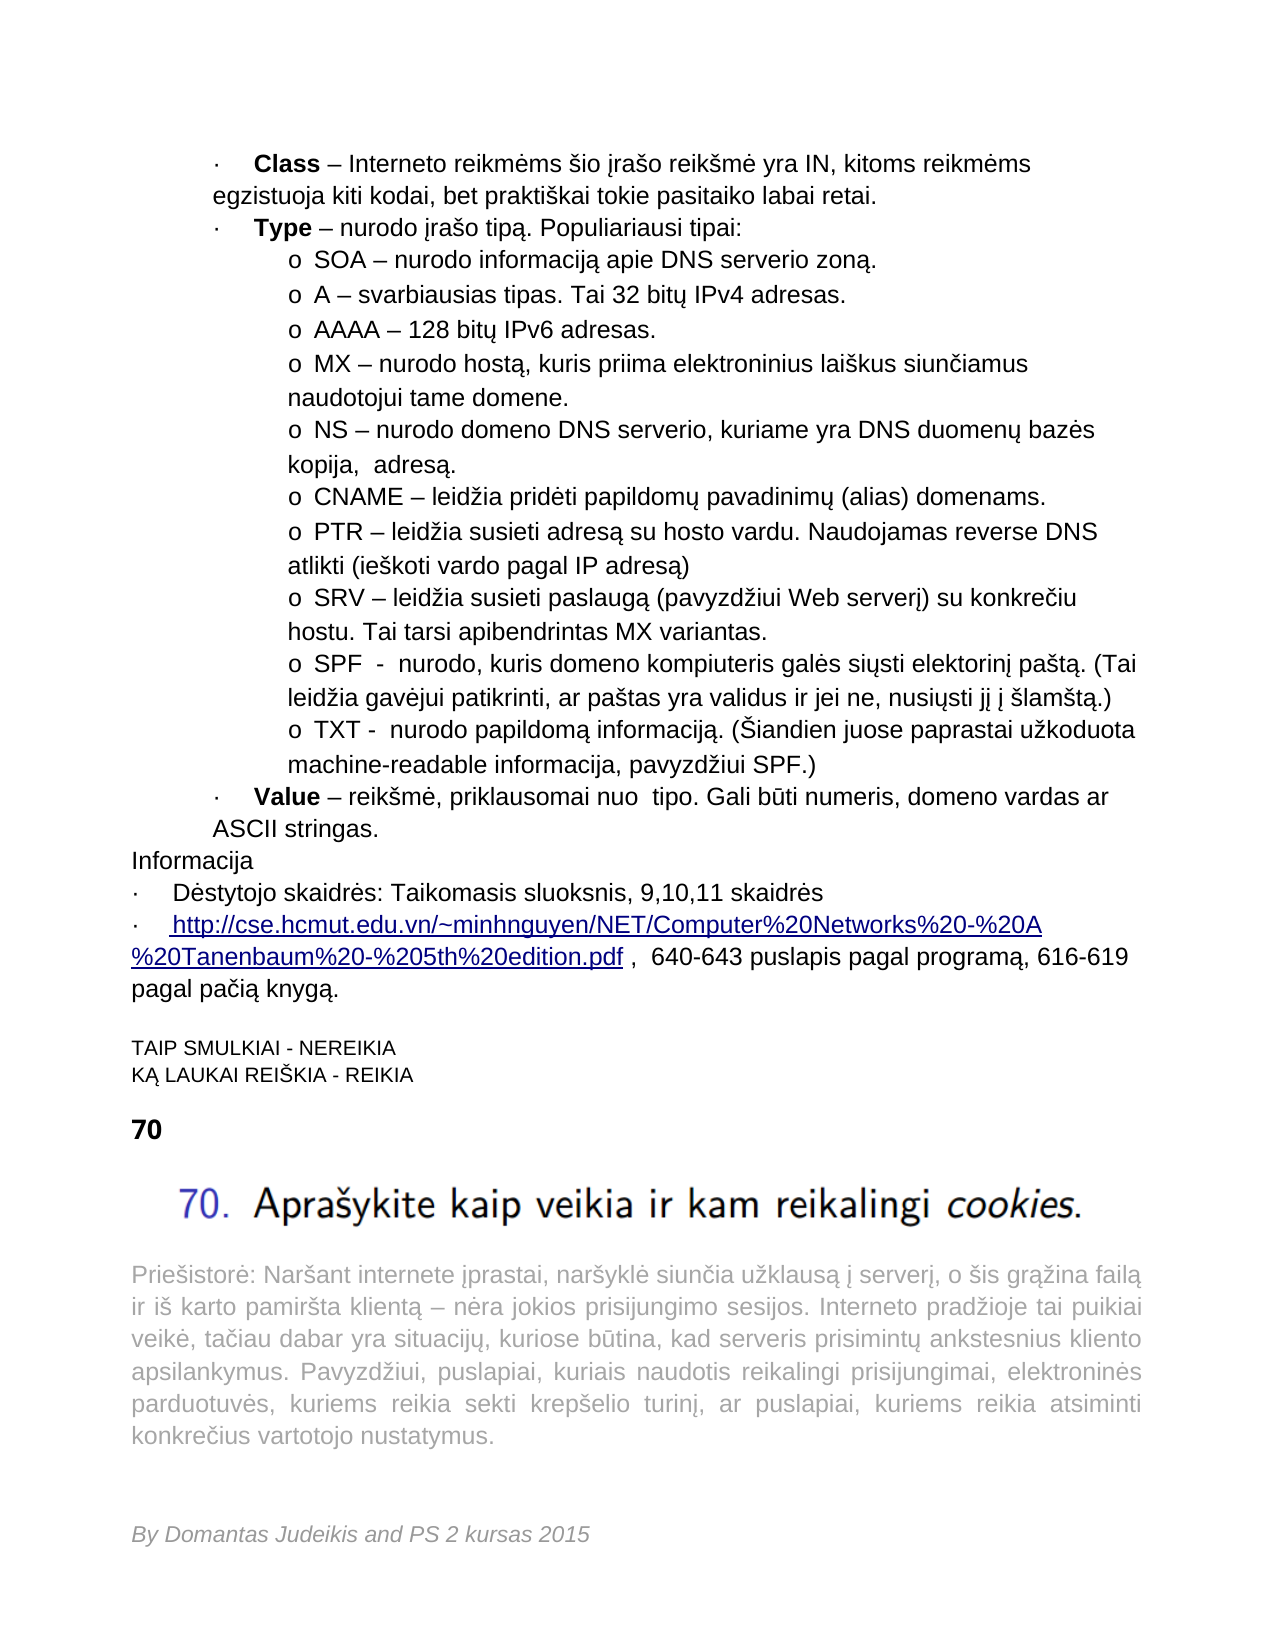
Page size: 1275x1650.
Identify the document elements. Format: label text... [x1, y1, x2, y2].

picture [150, 1172, 1125, 1239]
text o SOA – nurodo informaciją apie DNS serverio zoną. [287, 246, 1144, 276]
text o AAAA – 128 bitų IPv6 adresas. [287, 315, 1144, 346]
text · Value – reikšmė, priklausomai nuo tipo. Gali būti numeris, domeno vardas ar ASCII stringas. [212, 783, 1144, 843]
text Priešistorė: Naršant internete įprastai, naršyklė siunčia užklausą į serverį, o šis grąžina failą ir iš karto pamiršta klientą – nėra jokios prisijungimo sesijos. Interneto pradžioje tai puikiai veikė, tačiau dabar yra situacijų, kuriose būtina, kad serveris prisimintų ankstesnius kliento apsilankymus. Pavyzdžiui, puslapiai, kuriais naudotis reikalingi prisijungimai, elektroninės parduotuvės, kuriems reikia sekti krepšelio turinį, ar puslapiai, kuriems reikia atsiminti konkrečius vartotojo nustatymus. [131, 1261, 1144, 1449]
text o NS – nurodo domeno DNS serverio, kuriame yra DNS duomenų bazės kopija, adresą. [287, 416, 1144, 478]
text Informacija [131, 847, 1144, 875]
text o SPF - nurodo, kuris domeno kompiuteris galės siųsti elektorinį paštą. (Tai leidžia gavėjui patikrinti, ar paštas yra validus ir jei ne, nusiųsti jį į šlamštą.) [287, 650, 1144, 712]
text o TXT - nurodo papildomą informaciją. (Šiandien juose paprastai užkoduota machine-readable informacija, pavyzdžiui SPF.) [287, 716, 1144, 778]
text o CNAME – leidžia pridėti papildomų pavadinimų (alias) domenams. [287, 483, 1144, 513]
text · http://cse.hcmut.edu.vn/~minhnguyen/NET/Computer%20Networks%20-%20A%20Tanenbaum%20-%205th%20edition.pdf , 640-643 puslapis pagal programą, 616-619 pagal pačią knygą. [131, 911, 1144, 1003]
text o MX – nurodo hostą, kuris priima elektroninius laiškus siunčiamus naudotojui tame domene. [287, 350, 1144, 412]
text · Dėstytojo skaidrės: Taikomasis sluoksnis, 9,10,11 skaidrės [131, 879, 1144, 907]
text o SRV – leidžia susieti paslaugą (pavyzdžiui Web serverį) su konkrečiu hostu. Tai tarsi apibendrintas MX variantas. [287, 584, 1144, 646]
text · Class – Interneto reikmėms šio įrašo reikšmė yra IN, kitoms reikmėms egzistuoja kiti kodai, bet praktiškai tokie pasitaiko labai retai. [212, 150, 1144, 210]
text TAIP SMULKIAI - NEREIKIA [131, 1037, 1144, 1060]
text KĄ LAUKAI REIŠKIA - REIKIA [131, 1063, 1144, 1087]
text o A – svarbiausias tipas. Tai 32 bitų IPv4 adresas. [287, 281, 1144, 311]
text o PTR – leidžia susieti adresą su hosto vardu. Naudojamas reverse DNS atlikti (ieškoti vardo pagal IP adresą) [287, 517, 1144, 579]
text · Type – nurodo įrašo tipą. Populiariausi tipai: [212, 214, 1144, 242]
subtitle 70 [131, 1111, 1144, 1148]
